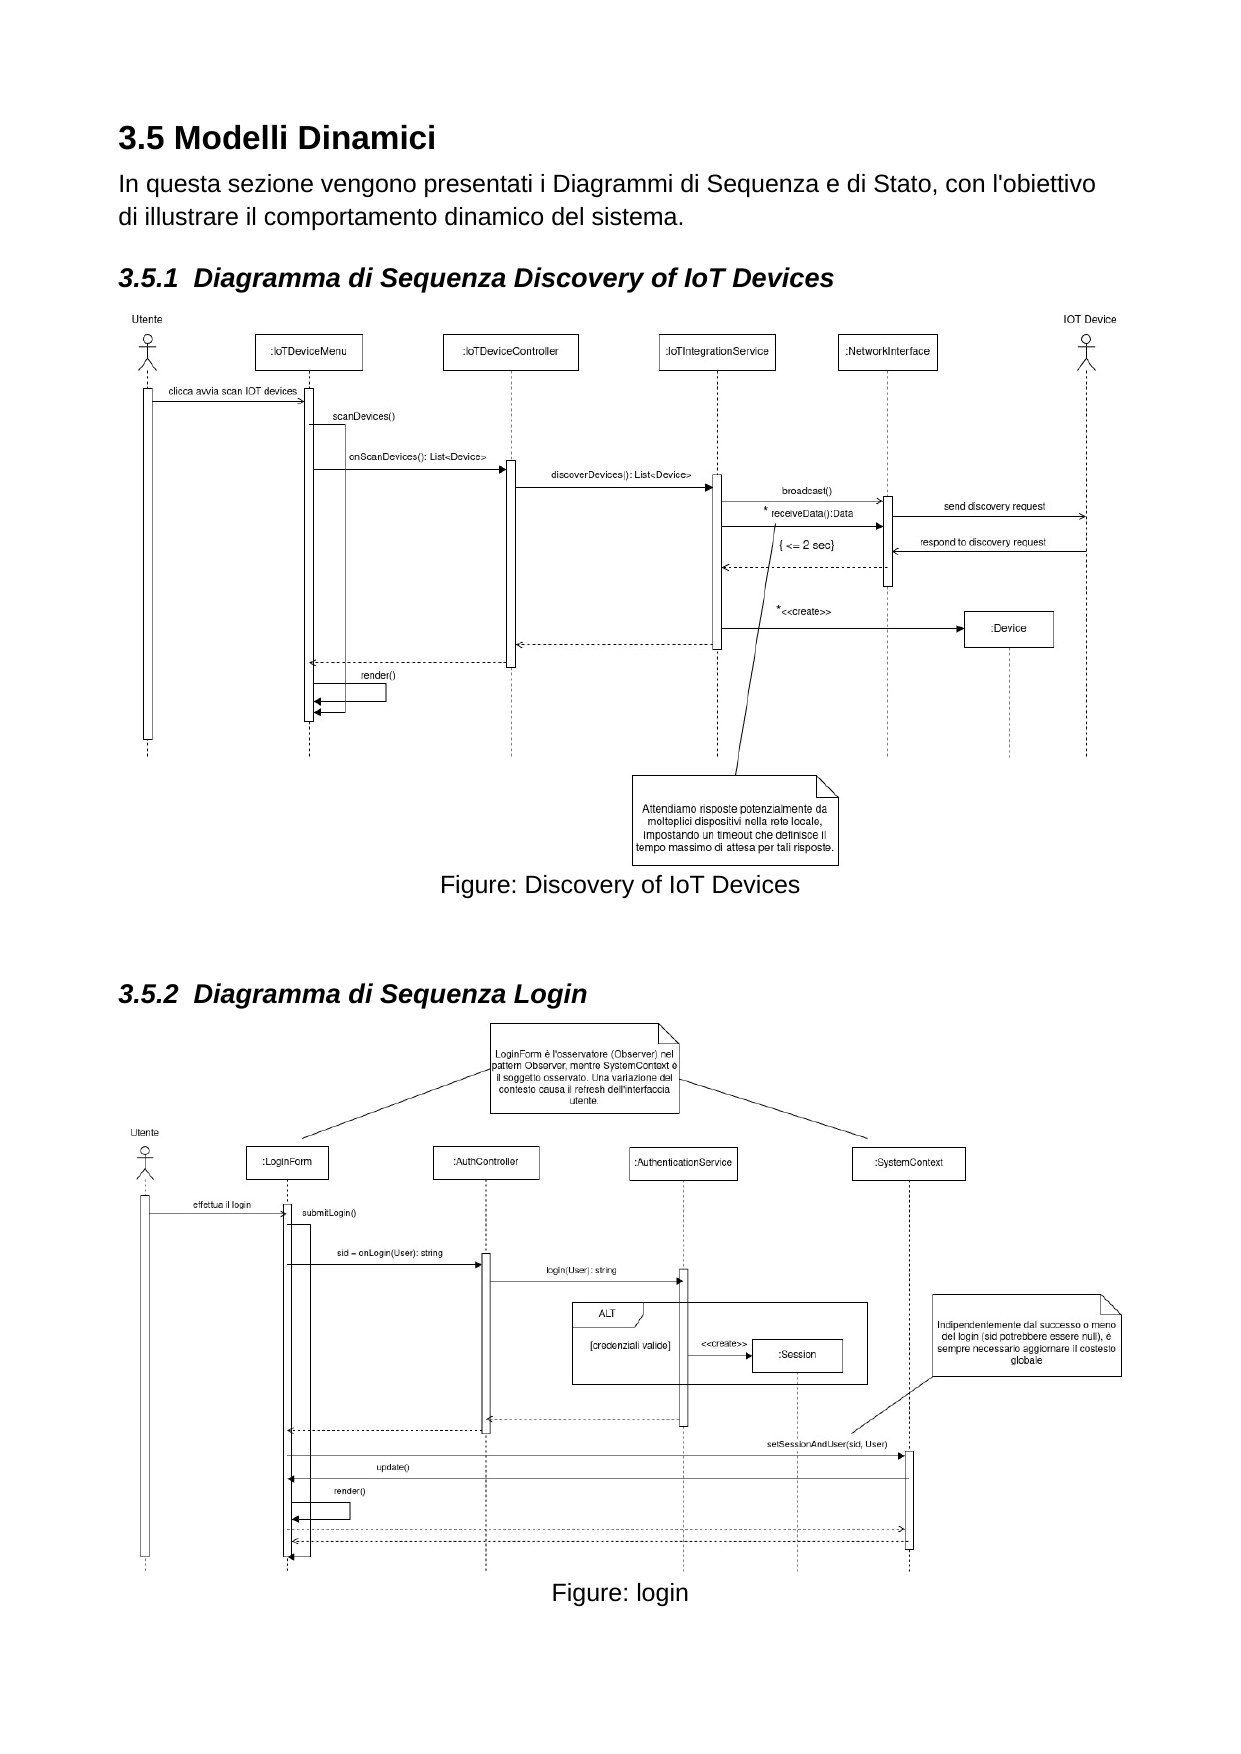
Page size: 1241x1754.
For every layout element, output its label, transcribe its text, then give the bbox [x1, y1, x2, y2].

text Figure: Discovery of IoT Devices [118, 867, 1122, 899]
text Figure: login [118, 1575, 1122, 1607]
text In questa sezione vengono presentati i Diagrammi di Sequenza e di Stato, con l'obiettivo di illustrare il comportamento dinamico del sistema. [118, 169, 1122, 231]
subtitle 3.5 Modelli Dinamici [118, 118, 1122, 157]
subtitle 3.5.2 Diagramma di Sequenza Login [118, 978, 1122, 1009]
subtitle 3.5.1 Diagramma di Sequenza Discovery of IoT Devices [118, 262, 1122, 293]
picture [118, 1021, 1123, 1575]
picture [118, 306, 1123, 867]
